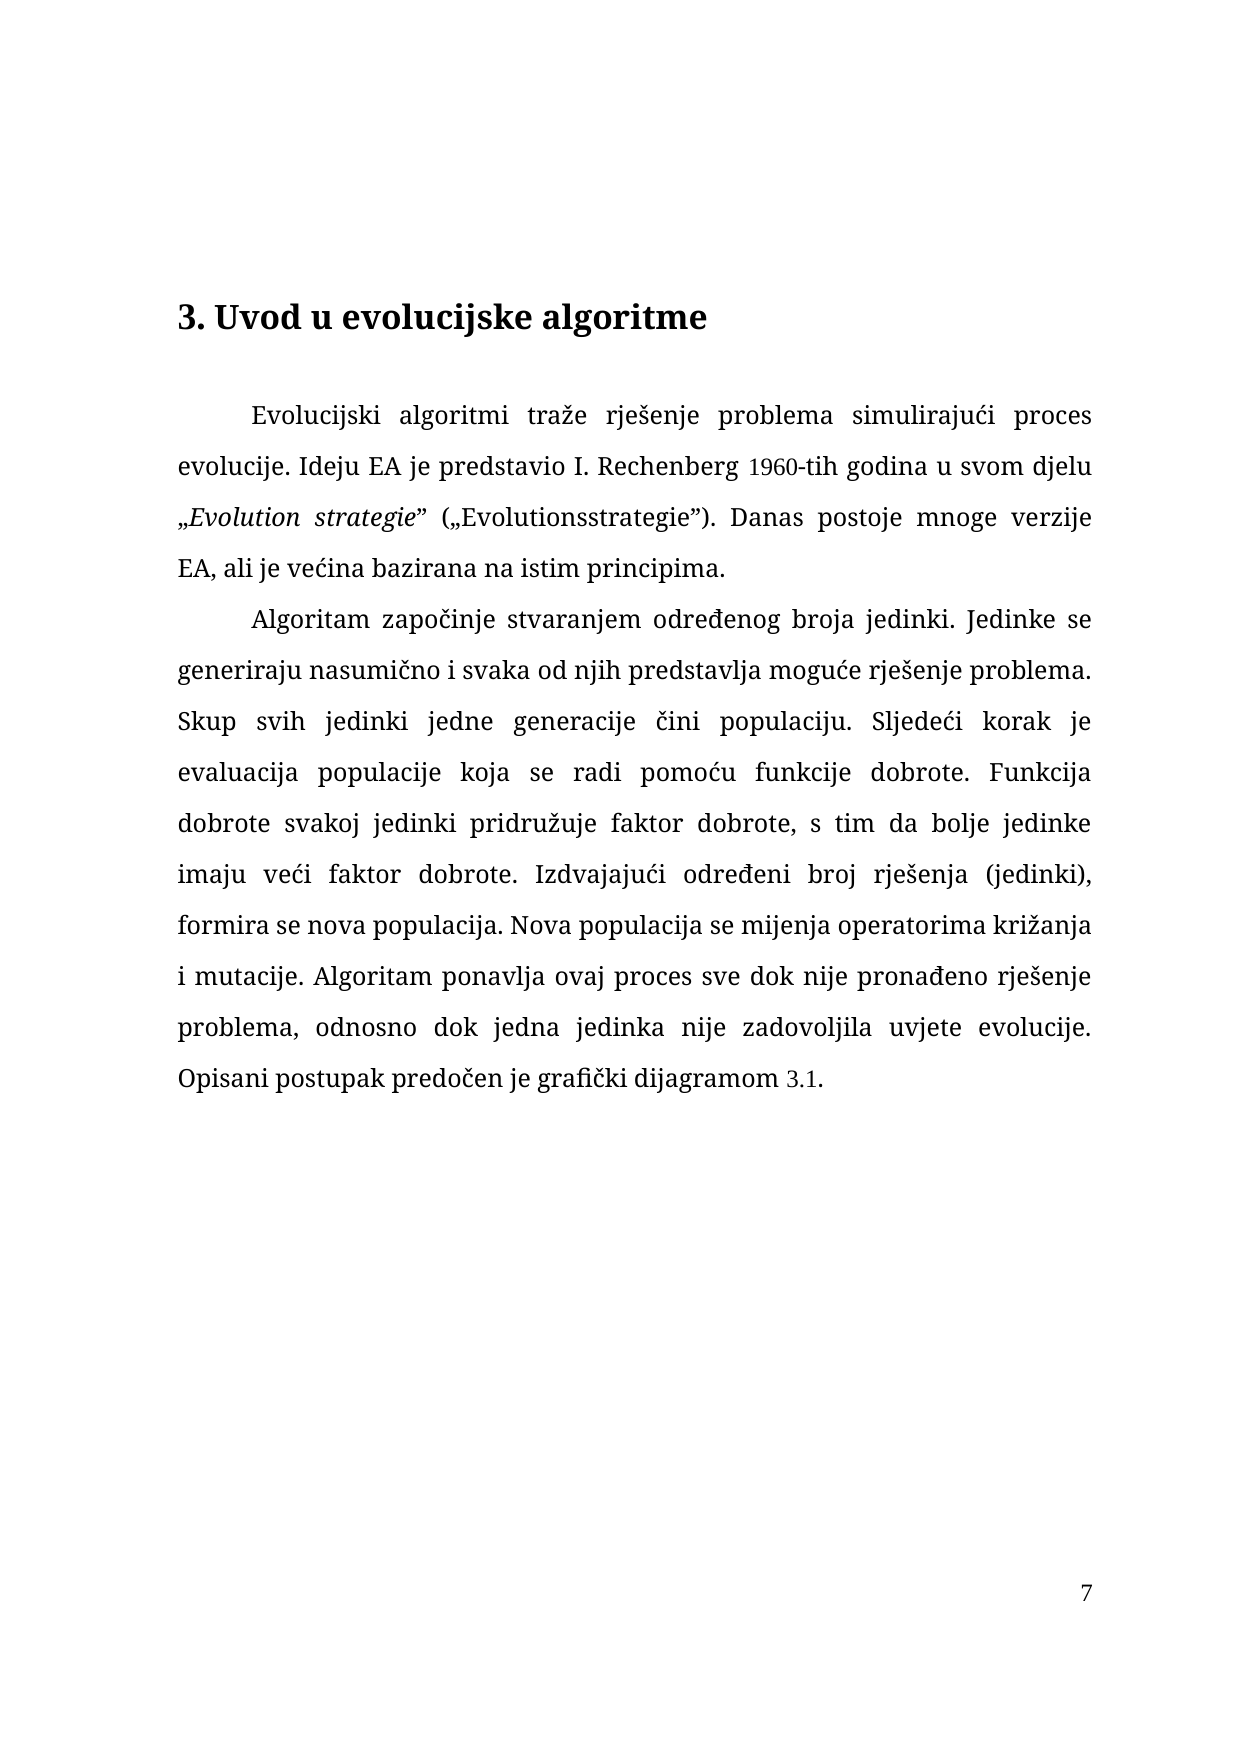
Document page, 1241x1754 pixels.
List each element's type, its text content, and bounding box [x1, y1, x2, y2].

subtitle 3. Uvod u evolucijske algoritme [177, 293, 1093, 339]
text Algoritam započinje stvaranjem određenog broja jedinki. Jedinke se generiraju nasumično i svaka od njih predstavlja moguće rješenje problema. Skup svih jedinki jedne generacije čini populaciju. Sljedeći korak je evaluacija populacije koja se radi pomoću funkcije dobrote. Funkcija dobrote svakoj jedinki pridružuje faktor dobrote, s tim da bolje jedinke imaju veći faktor dobrote. Izdvajajući određeni broj rješenja (jedinki), formira se nova populacija. Nova populacija se mijenja operatorima križanja i mutacije. Algoritam ponavlja ovaj proces sve dok nije pronađeno rješenje problema, odnosno dok jedna jedinka nije zadovoljila uvjete evolucije. Opisani postupak predočen je grafički dijagramom 3.1. [177, 602, 1093, 1095]
text Evolucijski algoritmi traže rješenje problema simulirajući proces evolucije. Ideju EA je predstavio I. Rechenberg 1960-tih godina u svom djelu „Evolution strategie” („Evolutionsstrategie”). Danas postoje mnoge verzije EA, ali je većina bazirana na istim principima. [177, 397, 1093, 584]
